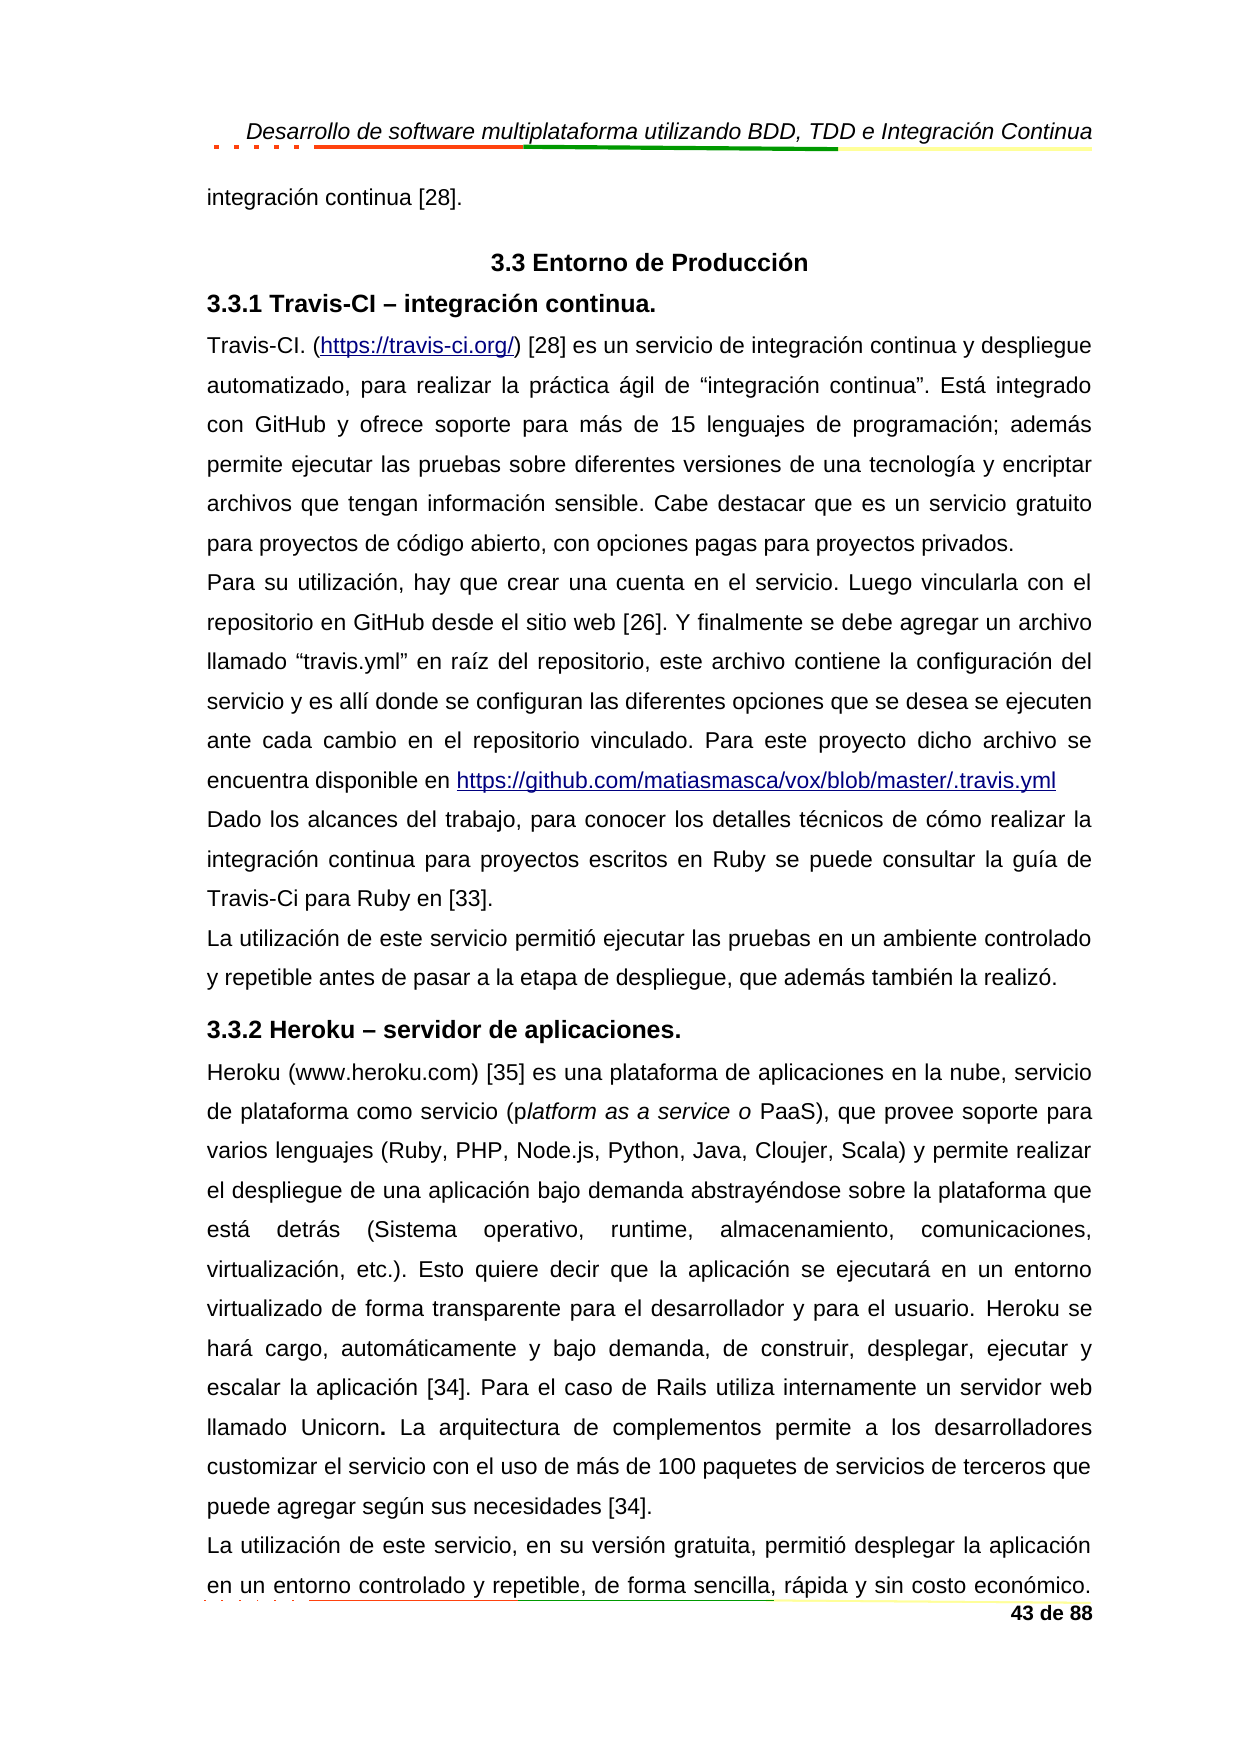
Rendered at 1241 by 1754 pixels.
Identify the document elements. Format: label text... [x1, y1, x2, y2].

text integración continua [28]. [207, 184, 1093, 210]
text La utilización de este servicio, en su versión gratuita, permitió desplegar la aplicación en un entorno controlado y repetible, de forma sencilla, rápida y sin costo económico. [207, 1532, 1093, 1598]
text Dado los alcances del trabajo, para conocer los detalles técnicos de cómo realizar la integración continua para proyectos escritos en Ruby se puede consultar la guía de Travis-Ci para Ruby en [33]. [207, 806, 1093, 912]
text Heroku (www.heroku.com) [35] es una plataforma de aplicaciones en la nube, servicio de plataforma como servicio (platform as a service o PaaS), que provee soporte para varios lenguajes (Ruby, PHP, Node.js, Python, Java, Cloujer, Scala) y permite realizar el despliegue de una aplicación bajo demanda abstrayéndose sobre la plataforma que está detrás (Sistema operativo, runtime, almacenamiento, comunicaciones, virtualización, etc.). Esto quiere decir que la aplicación se ejecutará en un entorno virtualizado de forma transparente para el desarrollador y para el usuario. Heroku se hará cargo, automáticamente y bajo demanda, de construir, desplegar, ejecutar y escalar la aplicación [34]. Para el caso de Rails utiliza internamente un servidor web llamado Unicorn. La arquitectura de complementos permite a los desarrolladores customizar el servicio con el uso de más de 100 paquetes de servicios de terceros que puede agregar según sus necesidades [34]. [207, 1058, 1093, 1519]
text Travis-CI. (https://travis-ci.org/) [28] es un servicio de integración continua y despliegue automatizado, para realizar la práctica ágil de “integración continua”. Está integrado con GitHub y ofrece soporte para más de 15 lenguajes de programación; además permite ejecutar las pruebas sobre diferentes versiones de una tecnología y encriptar archivos que tengan información sensible. Cabe destacar que es un servicio gratuito para proyectos de código abierto, con opciones pagas para proyectos privados. [207, 332, 1093, 556]
text 3.3.2 Heroku – servidor de aplicaciones. [207, 1015, 1093, 1044]
subtitle 3.3 Entorno de Producción [207, 248, 1093, 277]
text Para su utilización, hay que crear una cuenta en el servicio. Luego vincularla con el repositorio en GitHub desde el sitio web [26]. Y finalmente se debe agregar un archivo llamado “travis.yml” en raíz del repositorio, este archivo contiene la configuración del servicio y es allí donde se configuran las diferentes opciones que se desea se ejecuten ante cada cambio en el repositorio vinculado. Para este proyecto dicho archivo se encuentra disponible en https://github.com/matiasmasca/vox/blob/master/.travis.yml [207, 569, 1093, 793]
text La utilización de este servicio permitió ejecutar las pruebas en un ambiente controlado y repetible antes de pasar a la etapa de despliegue, que además también la realizó. [207, 925, 1093, 991]
text 3.3.1 Travis-CI – integración continua. [207, 289, 1093, 318]
